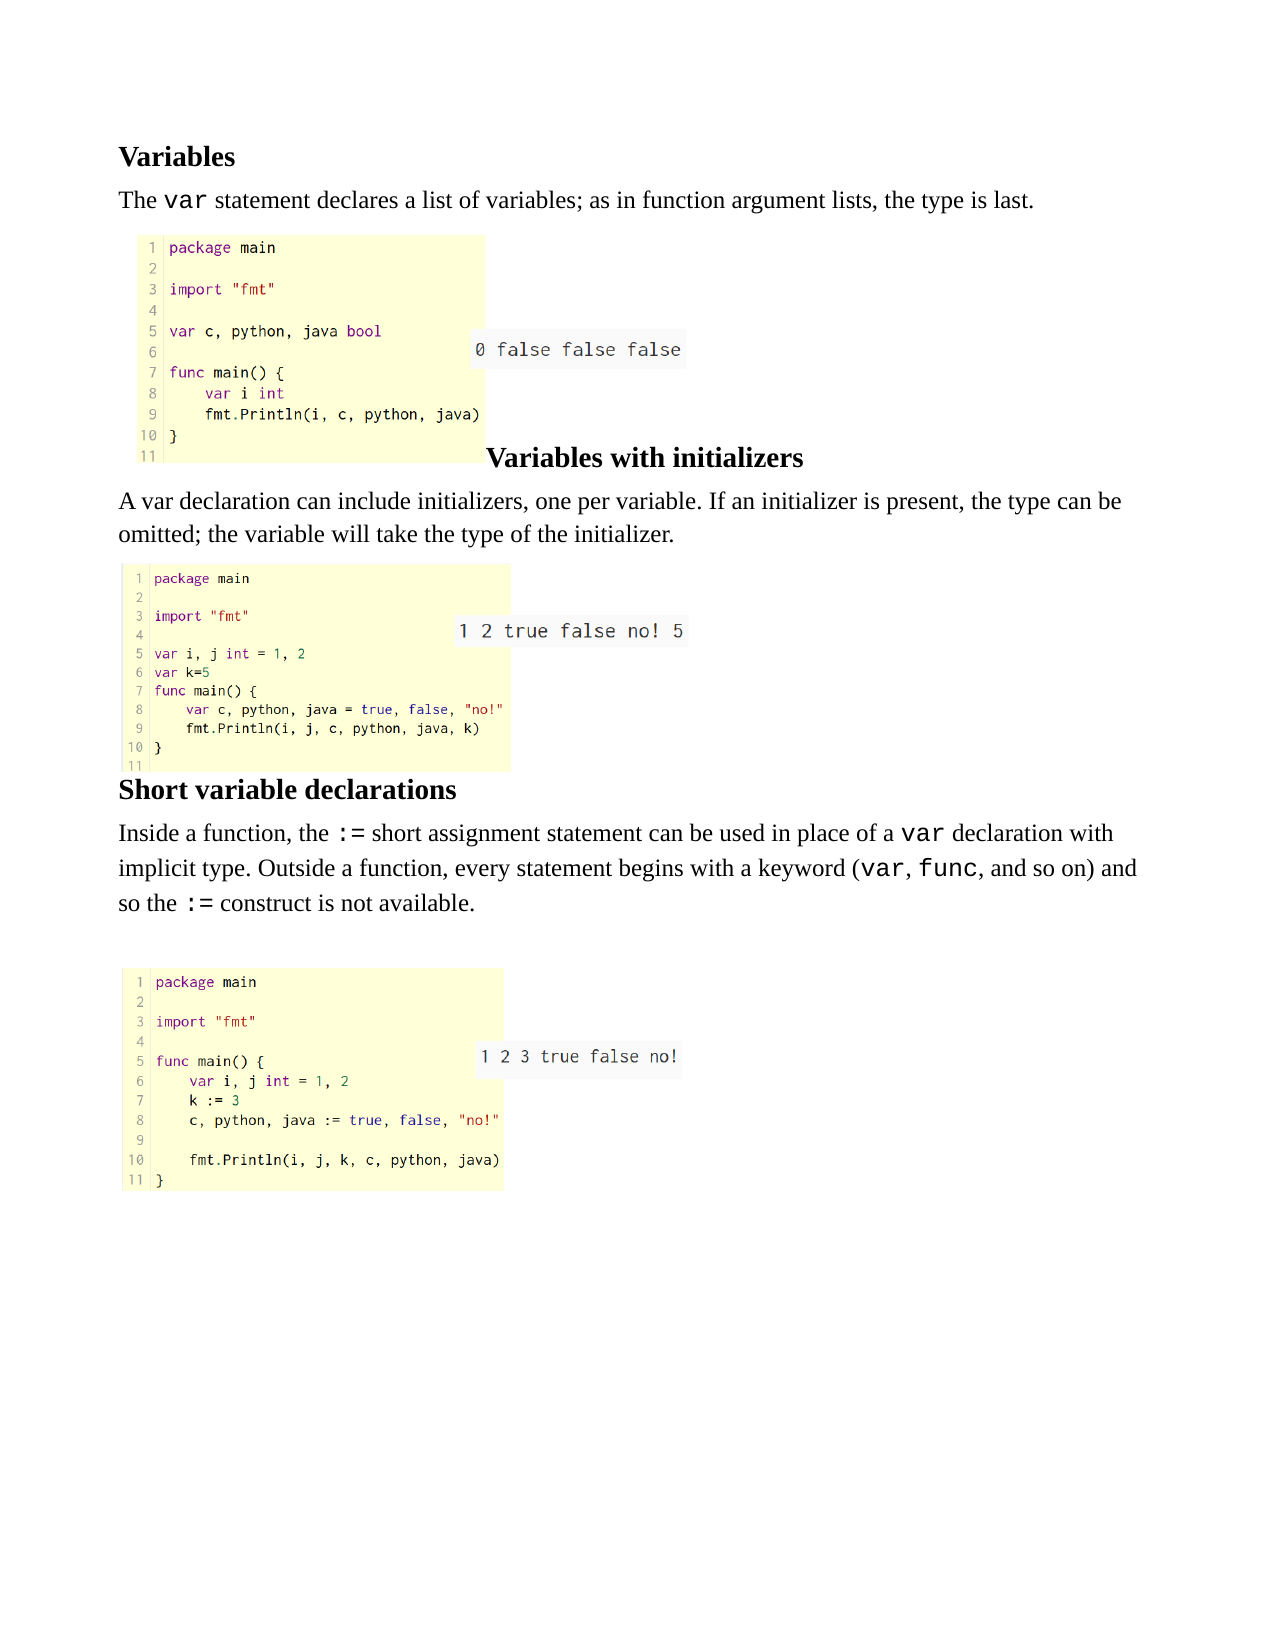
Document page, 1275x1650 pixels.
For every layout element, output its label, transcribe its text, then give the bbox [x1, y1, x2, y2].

text The var statement declares a list of variables; as in function argument lists, the type is last. [118, 185, 1157, 216]
picture [122, 968, 683, 1191]
subtitle Short variable declarations [118, 772, 1157, 806]
subtitle Variables [118, 139, 1157, 172]
text Inside a function, the := short assignment statement can be used in place of a var declaration with implicit type. Outside a function, every statement begins with a keyword (var, func, and so on) and so the := construct is not available. [118, 818, 1157, 919]
text A var declaration can include initializers, one per variable. If an initializer is present, the type can be omitted; the variable will take the type of the initializer. [118, 486, 1157, 548]
picture [121, 563, 689, 772]
picture [137, 235, 687, 463]
subtitle Variables with initializers [118, 440, 1157, 474]
